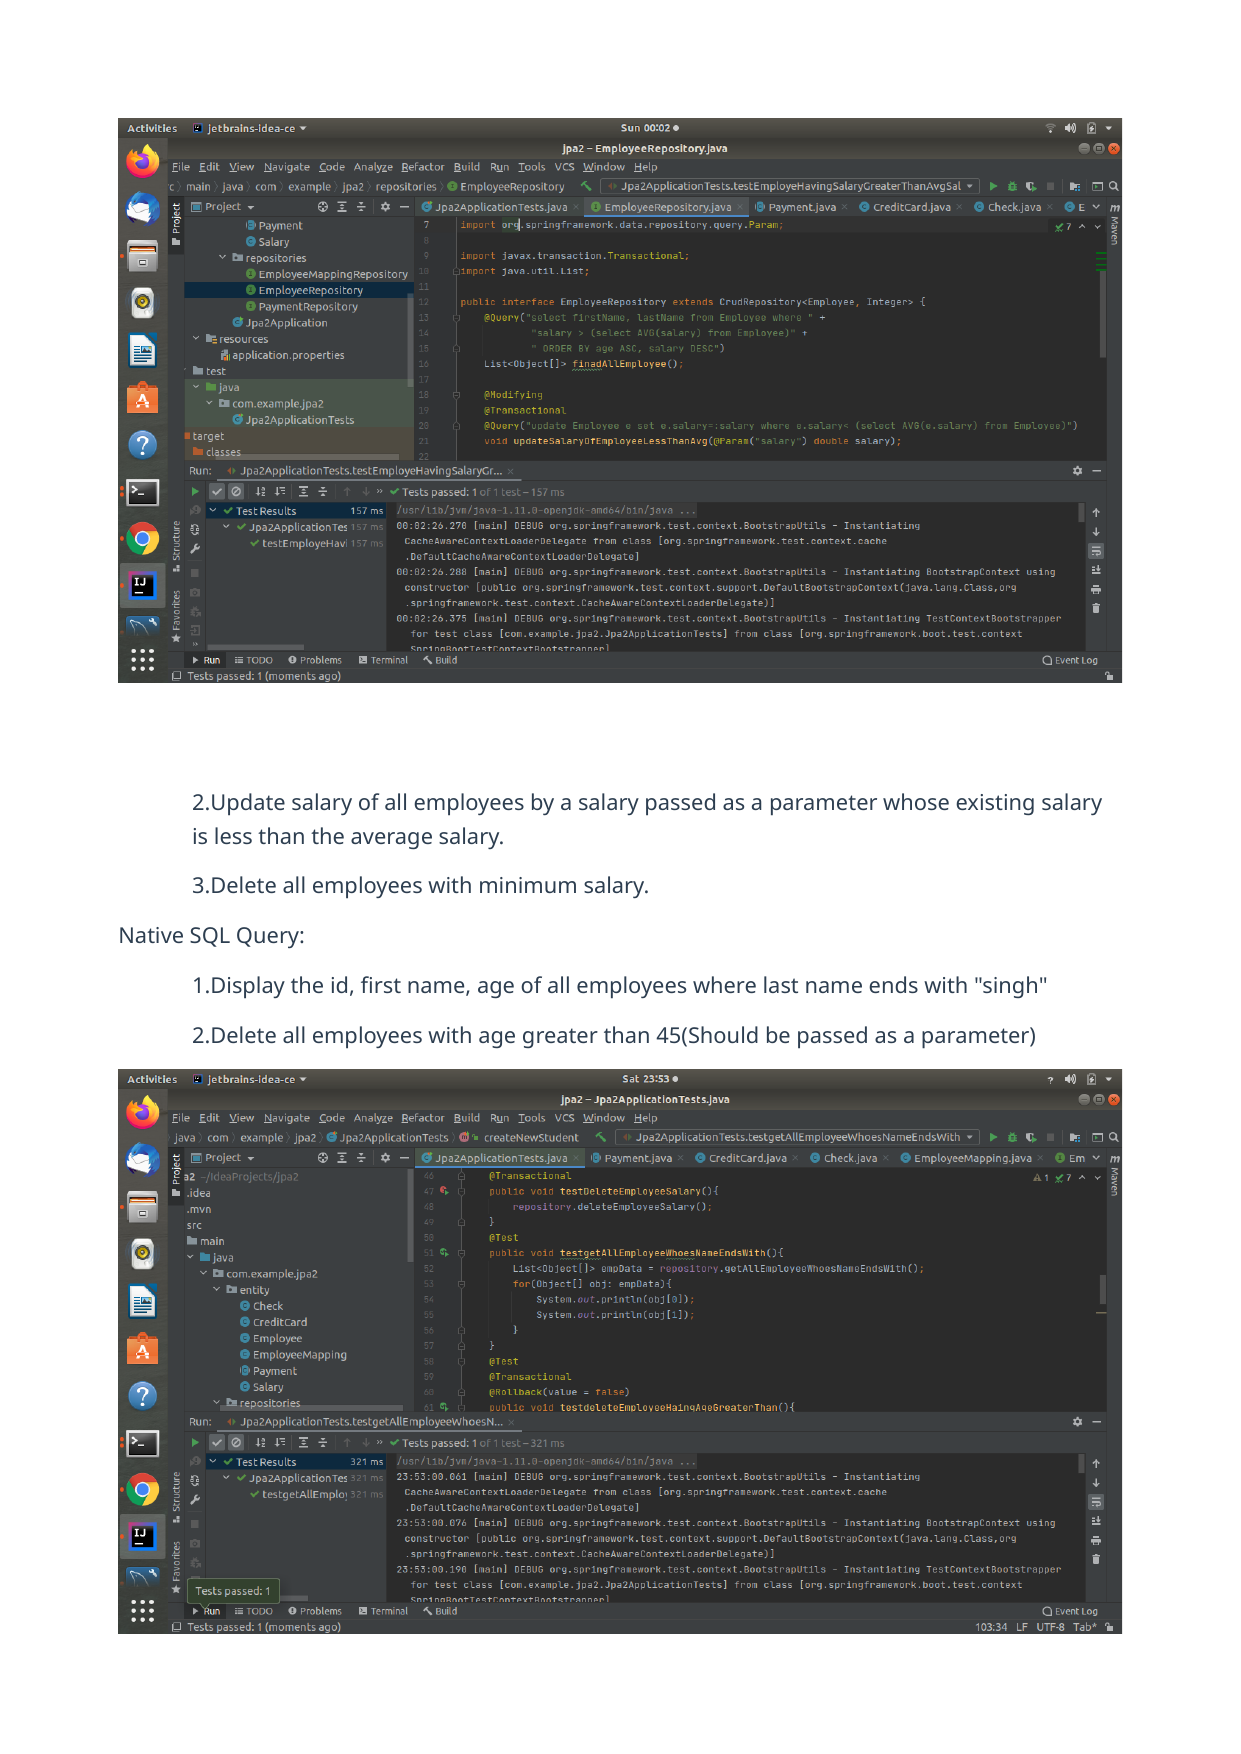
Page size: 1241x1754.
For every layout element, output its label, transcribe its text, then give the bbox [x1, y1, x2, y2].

picture [118, 118, 1123, 683]
list Update salary of all employees by a salary passed as a parameter whose existing salary is less than the average salary. [118, 786, 1122, 850]
list Display the id, first name, age of all employees where last name ends with "singh" [118, 970, 1122, 1000]
picture [118, 1069, 1123, 1634]
text Native SQL Query: [118, 920, 1122, 950]
list Delete all employees with minimum salary. [118, 870, 1122, 900]
list Delete all employees with age greater than 45(Should be passed as a parameter) [118, 1020, 1122, 1049]
